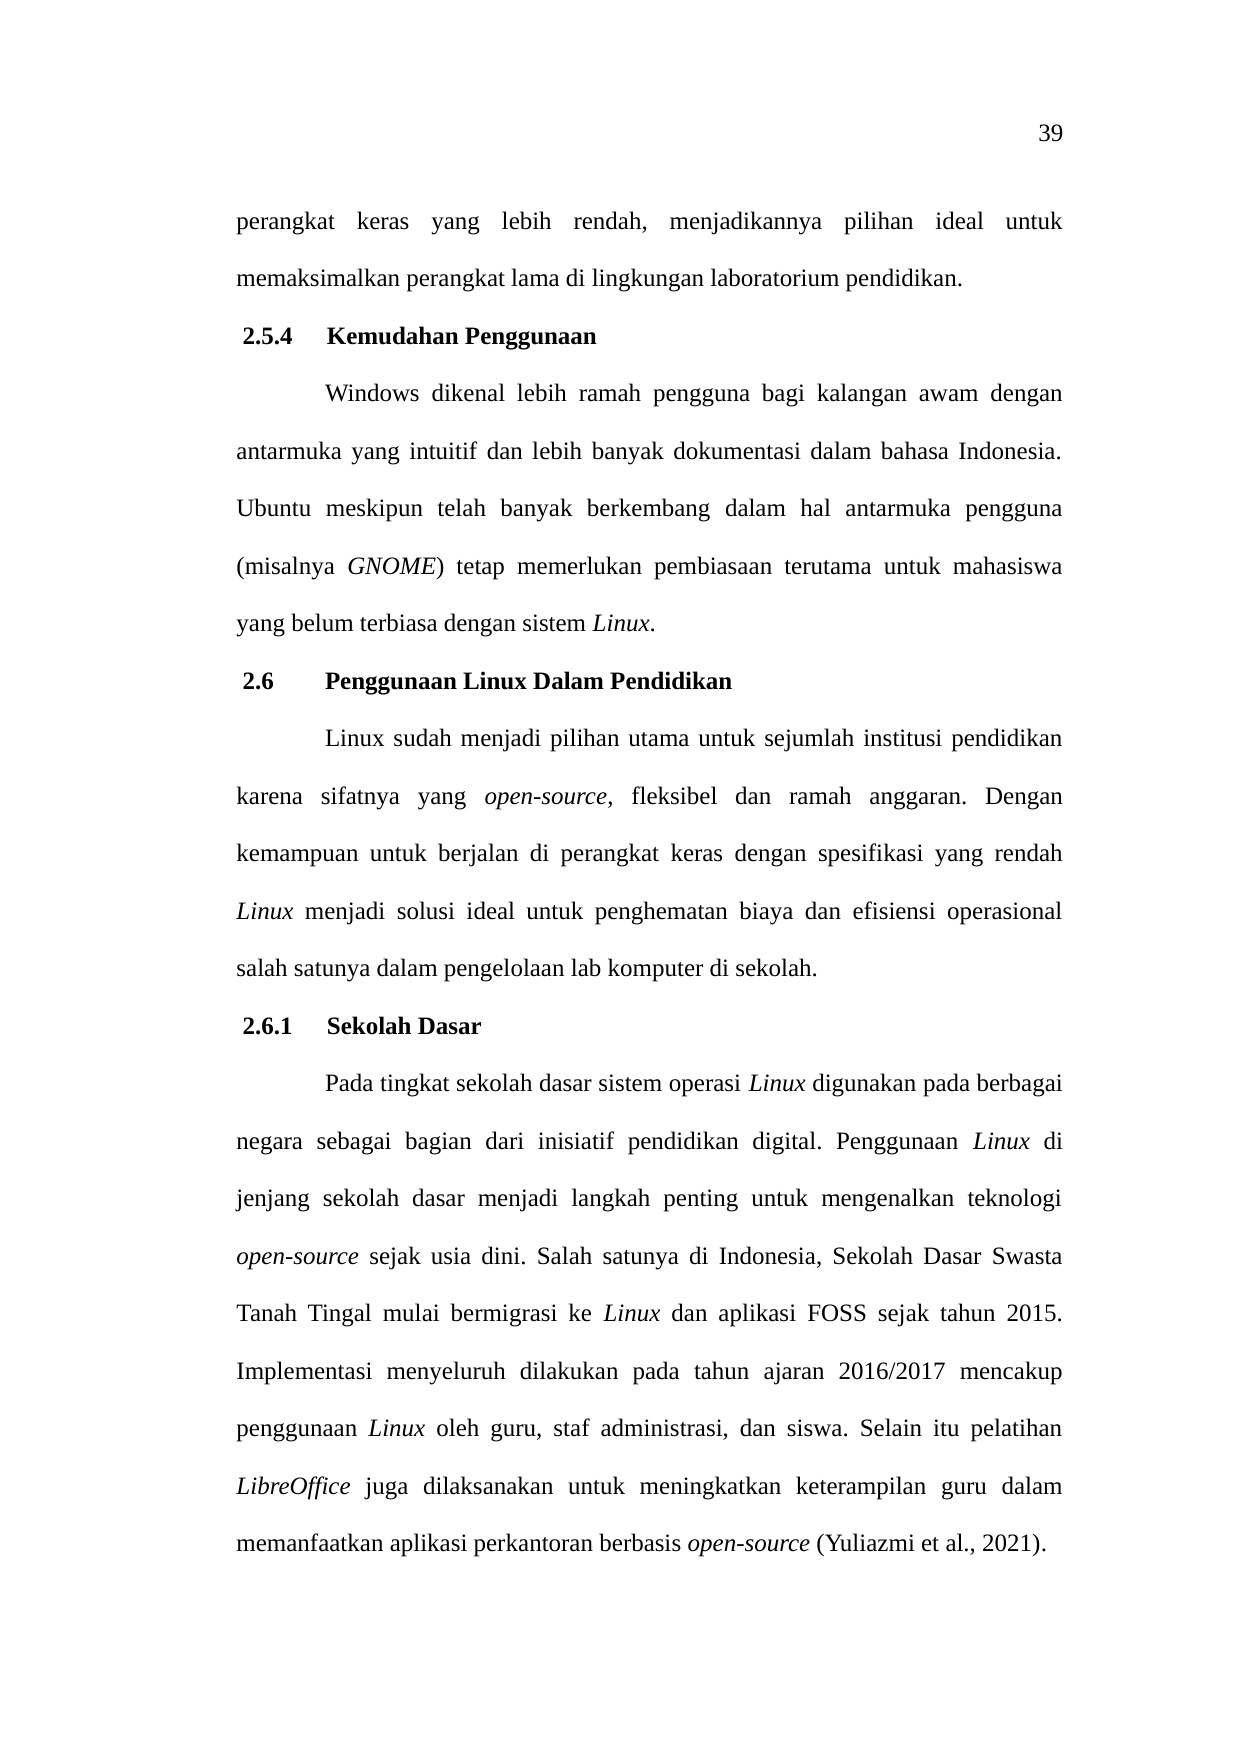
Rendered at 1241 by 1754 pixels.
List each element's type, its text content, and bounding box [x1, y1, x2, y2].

text Pada tingkat sekolah dasar sistem operasi Linux digunakan pada berbagai negara sebagai bagian dari inisiatif pendidikan digital. Penggunaan Linux di jenjang sekolah dasar menjadi langkah penting untuk mengenalkan teknologi open-source sejak usia dini. Salah satunya di Indonesia, Sekolah Dasar Swasta Tanah Tingal mulai bermigrasi ke Linux dan aplikasi FOSS sejak tahun 2015. Implementasi menyeluruh dilakukan pada tahun ajaran 2016/2017 mencakup penggunaan Linux oleh guru, staf administrasi, dan siswa. Selain itu pelatihan LibreOffice juga dilaksanakan untuk meningkatkan keterampilan guru dalam memanfaatkan aplikasi perkantoran berbasis open-source (Yuliazmi et al., 2021)⁠. [236, 1068, 1063, 1557]
subtitle Sekolah Dasar [236, 1011, 1063, 1040]
subtitle Kemudahan Penggunaan [236, 321, 1063, 350]
text Windows dikenal lebih ramah pengguna bagi kalangan awam dengan antarmuka yang intuitif dan lebih banyak dokumentasi dalam bahasa Indonesia. Ubuntu meskipun telah banyak berkembang dalam hal antarmuka pengguna (misalnya GNOME) tetap memerlukan pembiasaan terutama untuk mahasiswa yang belum terbiasa dengan sistem Linux. [236, 378, 1063, 637]
text Linux sudah menjadi pilihan utama untuk sejumlah institusi pendidikan karena sifatnya yang open-source, fleksibel dan ramah anggaran. Dengan kemampuan untuk berjalan di perangkat keras dengan spesifikasi yang rendah Linux menjadi solusi ideal untuk penghematan biaya dan efisiensi operasional salah satunya dalam pengelolaan lab komputer di sekolah. [236, 723, 1063, 982]
subtitle Penggunaan Linux dalam Pendidikan [236, 666, 1063, 695]
text perangkat keras yang lebih rendah, menjadikannya pilihan ideal untuk memaksimalkan perangkat lama di lingkungan laboratorium pendidikan. [236, 206, 1063, 292]
